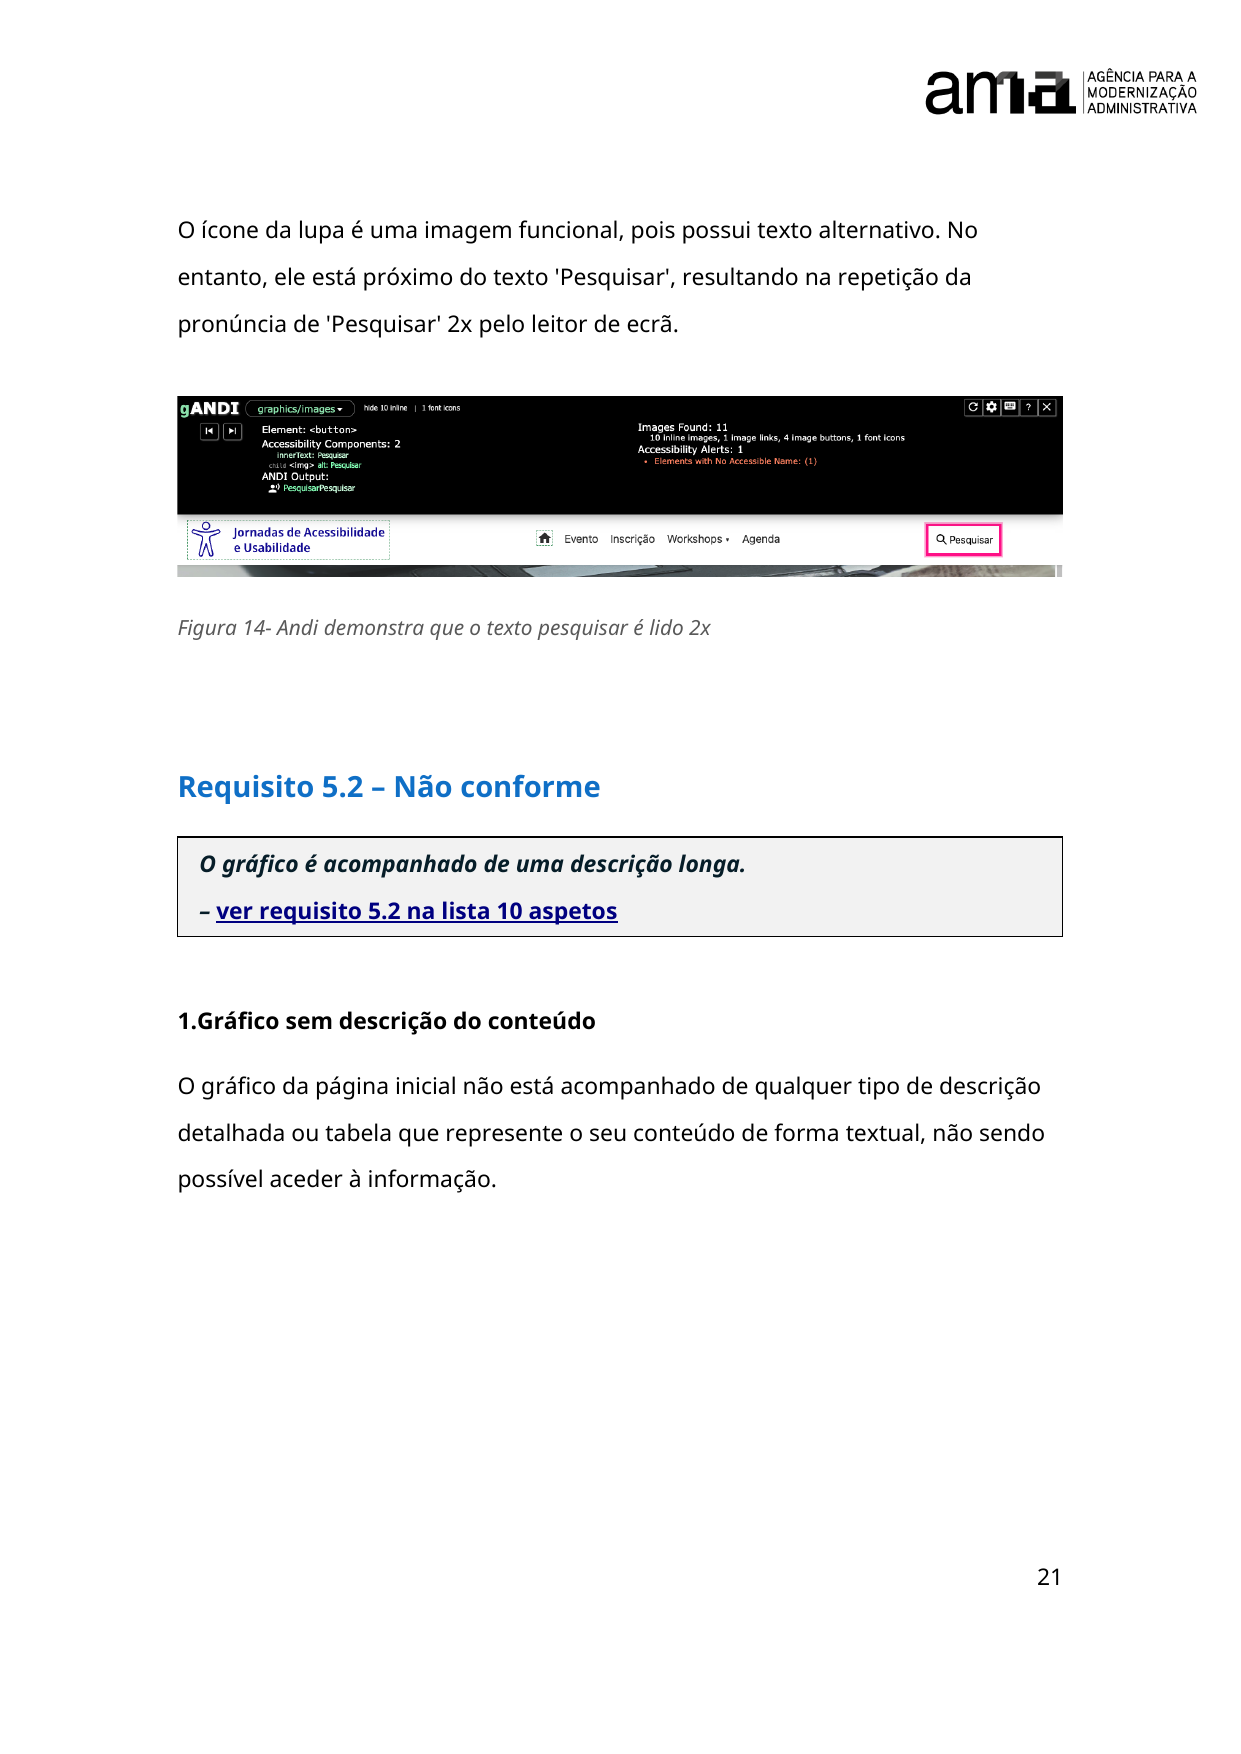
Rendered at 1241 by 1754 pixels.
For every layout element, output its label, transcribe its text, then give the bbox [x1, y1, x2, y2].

text O ícone da lupa é uma imagem funcional, pois possui texto alternativo. No entanto, ele está próximo do texto 'Pesquisar', resultando na repetição da pronúncia de 'Pesquisar' 2x pelo leitor de ecrã. [177, 214, 1063, 339]
text O gráfico da página inicial não está acompanhado de qualquer tipo de descrição detalhada ou tabela que represente o seu conteúdo de forma textual, não sendo possível aceder à informação. [177, 1070, 1063, 1195]
text 1.Gráfico sem descrição do conteúdo [177, 1005, 1063, 1036]
text Figura 14- Andi demonstra que o texto pesquisar é lido 2x [177, 613, 1063, 641]
text O gráfico é acompanhado de uma descrição longa. – ver requisito 5.2 na lista 10 aspetos [178, 838, 1062, 936]
subtitle Requisito 5.2 – Não conforme [177, 766, 1063, 806]
